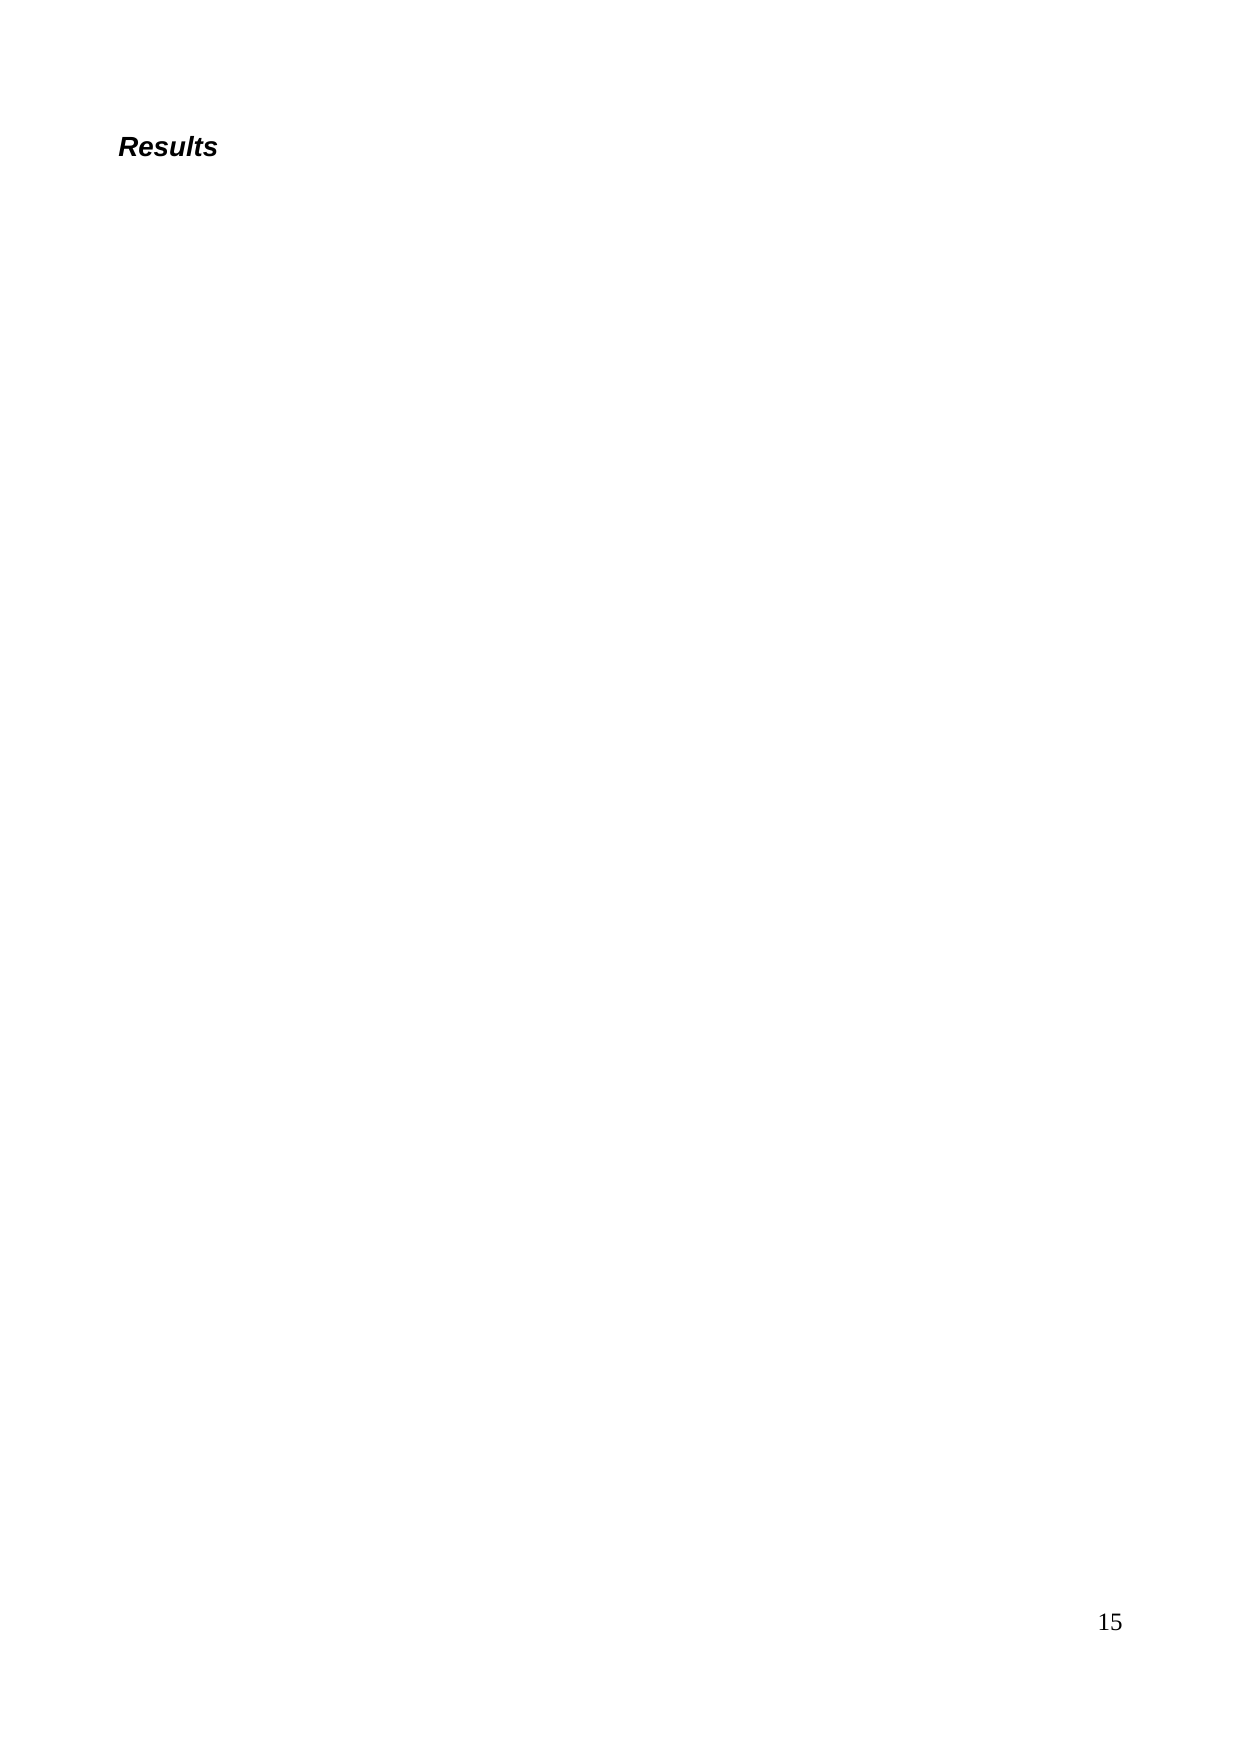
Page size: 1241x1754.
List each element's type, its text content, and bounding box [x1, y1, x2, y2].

subtitle Results [118, 131, 1122, 162]
